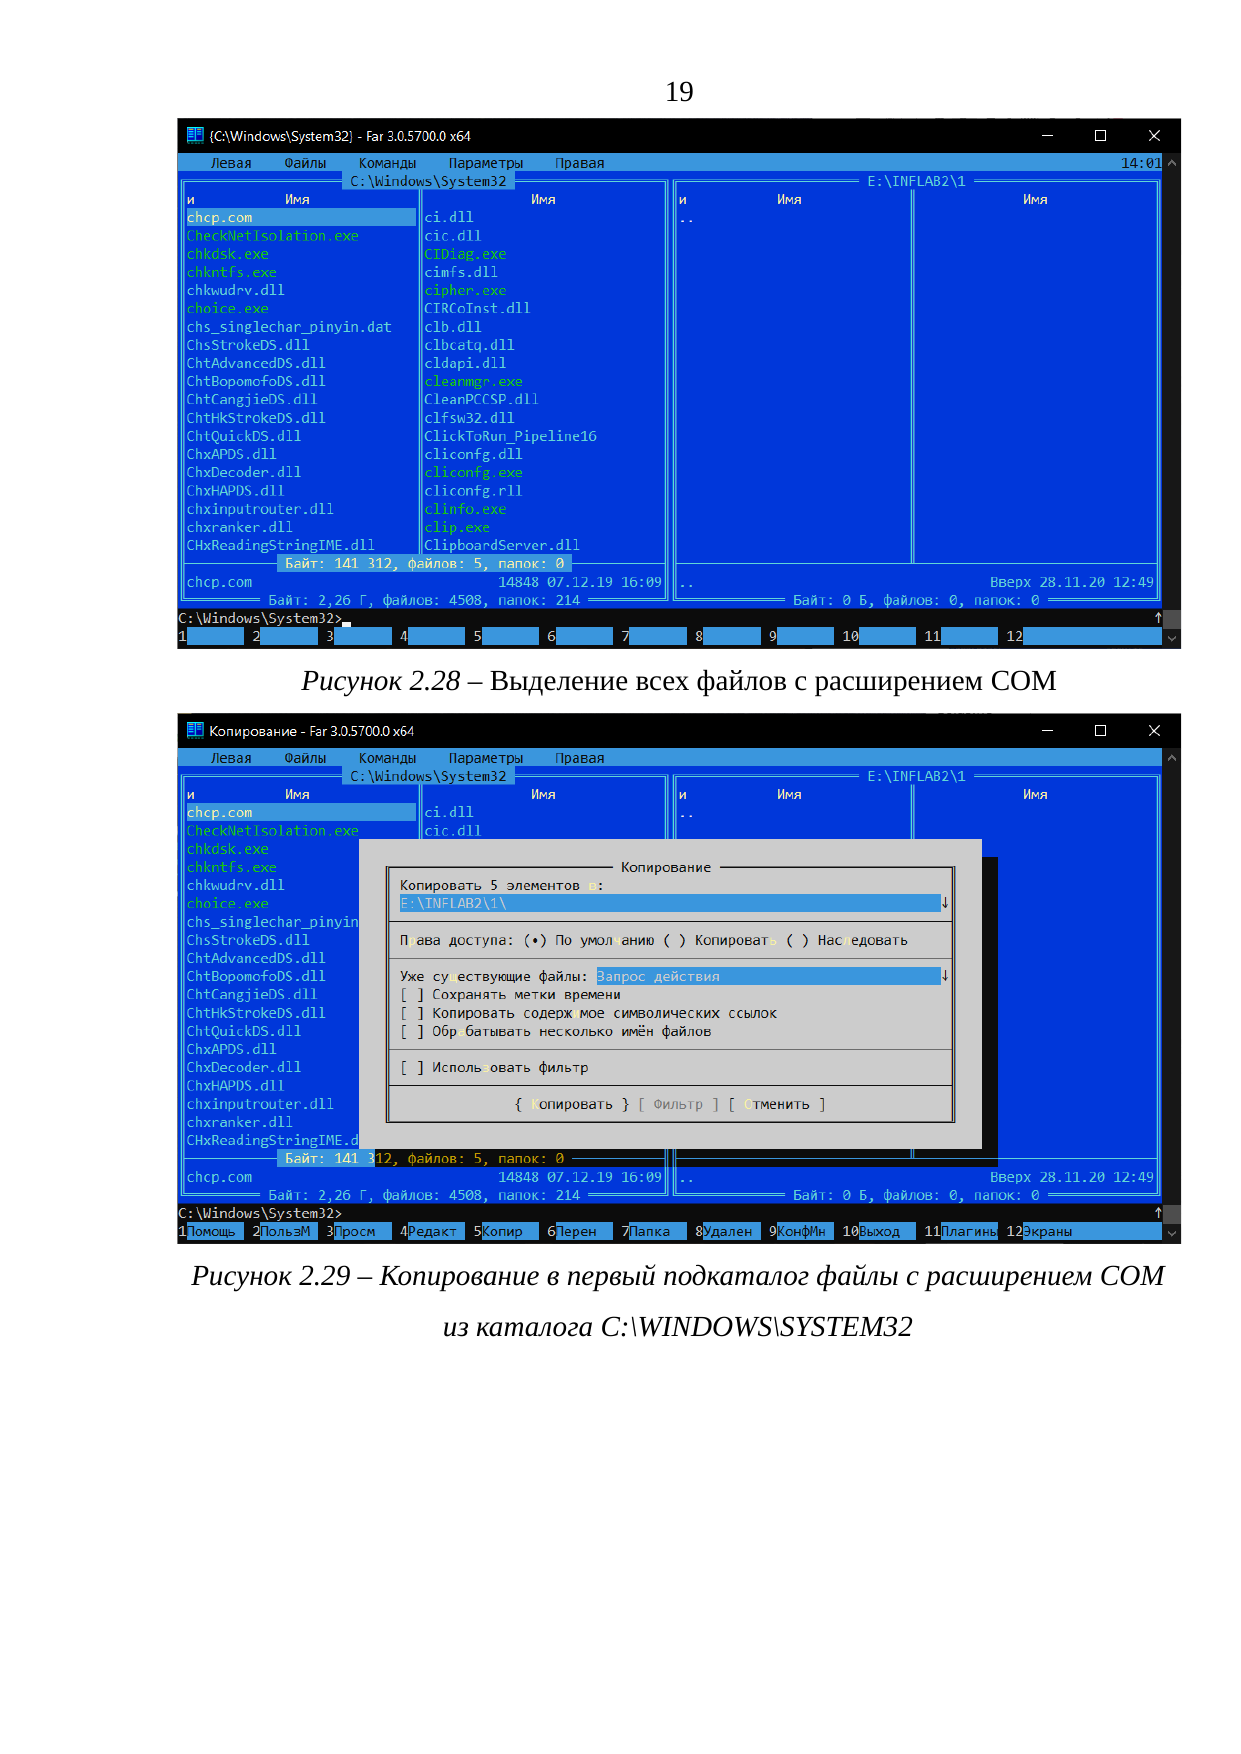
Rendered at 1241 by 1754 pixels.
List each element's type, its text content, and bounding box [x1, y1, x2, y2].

text Рисунок 2.29 – Копирование в первый подкаталог файлы с расширением COM из каталога C:\WINDOWS\SYSTEM32 [177, 1258, 1181, 1342]
text Рисунок 2.28 – Выделение всех файлов с расширением COM [177, 663, 1181, 697]
